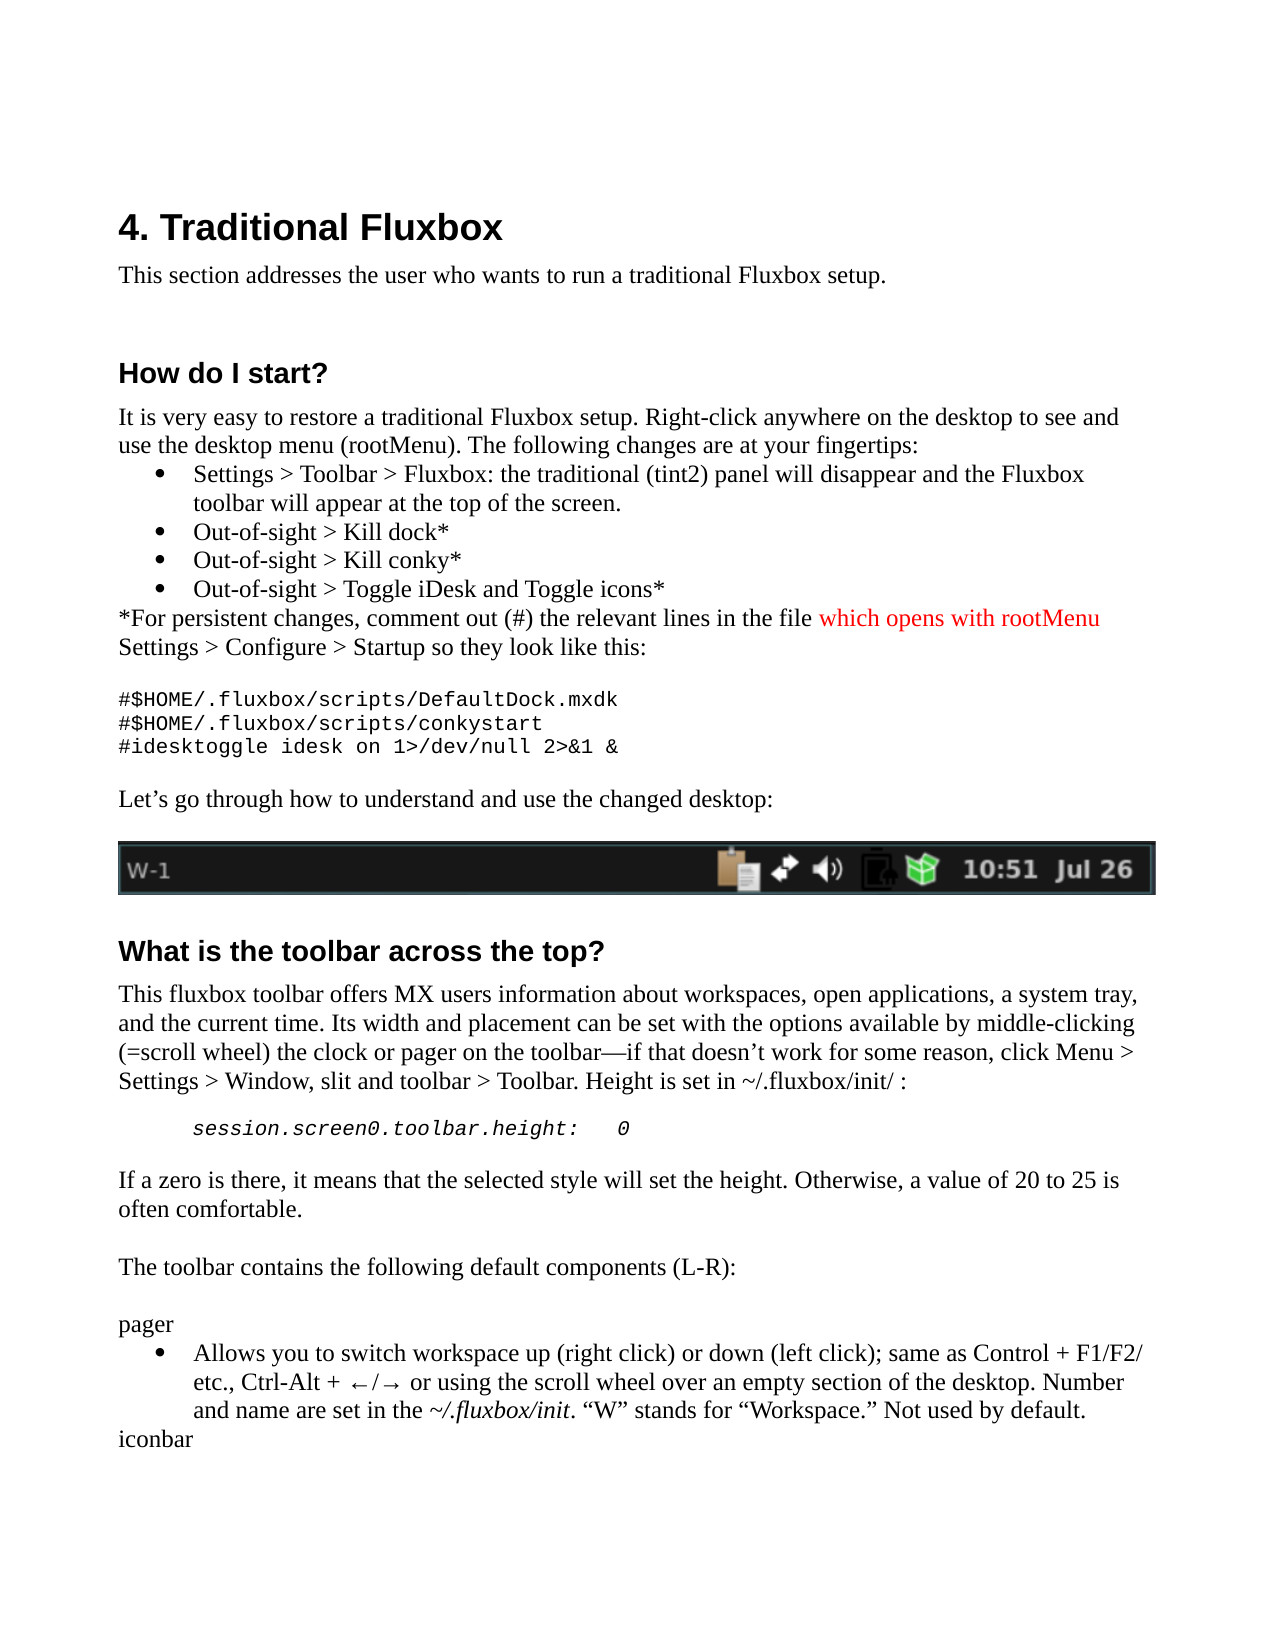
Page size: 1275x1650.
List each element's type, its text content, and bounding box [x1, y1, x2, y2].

text session.screen0.toolbar.height: 0 [118, 1118, 1157, 1142]
list Allows you to switch workspace up (right click) or down (left click); same as Control + F1/F2/ etc., Ctrl-Alt + ←/→ or using the scroll wheel over an empty section of the desktop. Number and name are set in the ~/.fluxbox/init. “W” stands for “Workspace.” Not used by default. [156, 1338, 1157, 1424]
text #idesktoggle idesk on 1>/dev/null 2>&1 & [118, 737, 1157, 760]
text This section addresses the user who wants to run a traditional Fluxbox setup. [118, 261, 1157, 289]
text pager [118, 1309, 1157, 1338]
text #$HOME/.fluxbox/scripts/DefaultDock.mxdk [118, 689, 1157, 713]
text Let’s go through how to understand and use the changed desktop: [118, 784, 1157, 813]
text *For persistent changes, comment out (#) the relevant lines in the file which opens with rootMenu Settings > Configure > Startup so they look like this: [118, 603, 1157, 661]
subtitle 4. Traditional Fluxbox [118, 205, 1157, 248]
subtitle What is the toolbar across the top? [118, 933, 1157, 967]
picture [118, 841, 1157, 895]
text It is very easy to restore a traditional Fluxbox setup. Right-click anywhere on the desktop to see and use the desktop menu (rootMenu). The following changes are at your fingertips: [118, 402, 1157, 459]
list Out-of-sight > Toggle iDesk and Toggle icons* [156, 574, 1157, 603]
text The toolbar contains the following default components (L-R): [118, 1252, 1157, 1281]
text If a zero is there, it means that the selected style will set the height. Otherwise, a value of 20 to 25 is often comfortable. [118, 1166, 1157, 1223]
subtitle How do I start? [118, 356, 1157, 389]
text iconbar [118, 1424, 1157, 1453]
text This fluxbox toolbar offers MX users information about workspaces, open applications, a system tray, and the current time. Its width and placement can be set with the options available by middle-clicking (=scroll wheel) the clock or pager on the toolbar—if that doesn’t work for some reason, click Menu > Settings > Window, slit and toolbar > Toolbar. Height is set in ~/.fluxbox/init/ : [118, 979, 1157, 1094]
list Out-of-sight > Kill dock* [156, 517, 1157, 546]
list Settings > Toolbar > Fluxbox: the traditional (tint2) panel will disappear and the Fluxbox toolbar will appear at the top of the screen. [156, 459, 1157, 517]
list Out-of-sight > Kill conky* [156, 546, 1157, 574]
text #$HOME/.fluxbox/scripts/conkystart [118, 713, 1157, 737]
